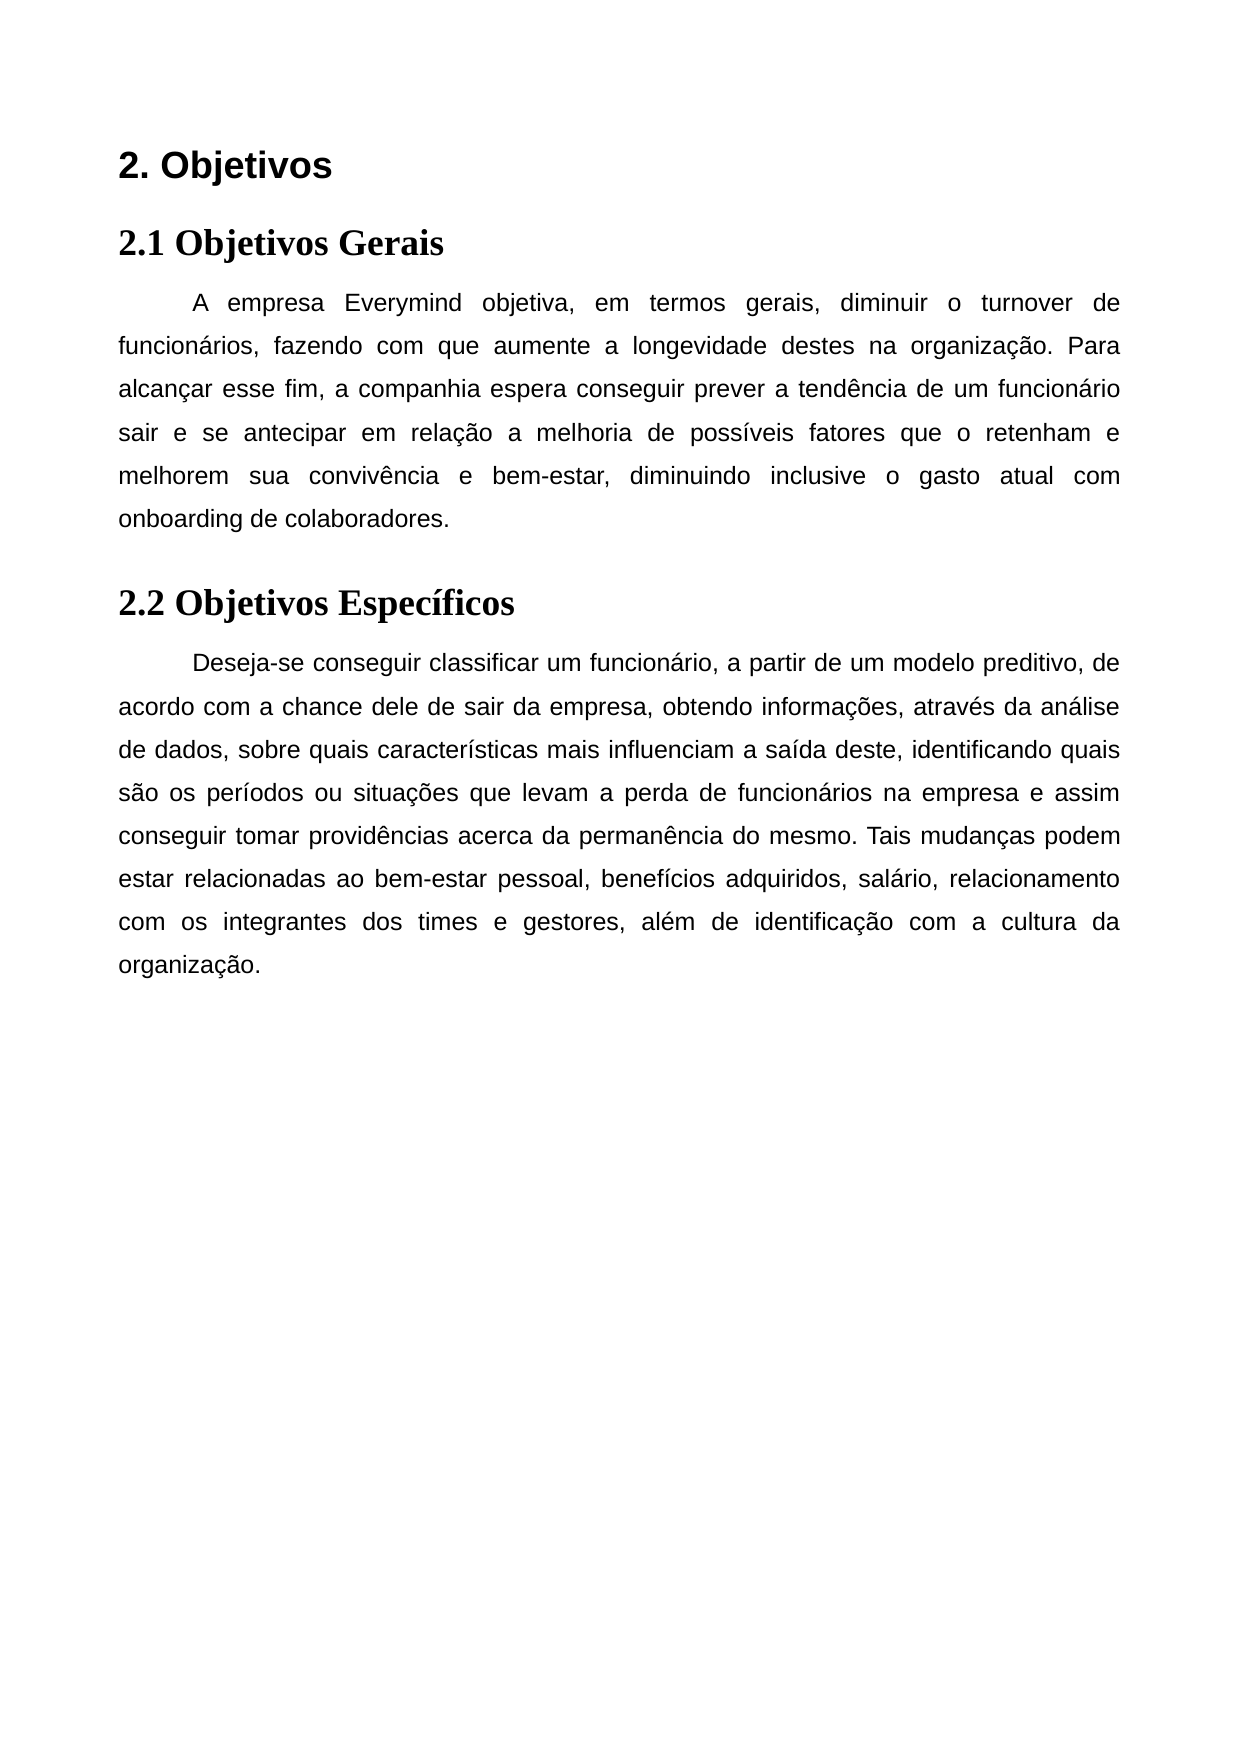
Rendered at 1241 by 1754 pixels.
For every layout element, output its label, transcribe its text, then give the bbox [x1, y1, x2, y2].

subtitle 2.2 Objetivos Específicos [118, 580, 1122, 623]
text A empresa Everymind objetiva, em termos gerais, diminuir o turnover de funcionários, fazendo com que aumente a longevidade destes na organização. Para alcançar esse fim, a companhia espera conseguir prever a tendência de um funcionário sair e se antecipar em relação a melhoria de possíveis fatores que o retenham e melhorem sua convivência e bem-estar, diminuindo inclusive o gasto atual com onboarding de colaboradores. [118, 288, 1122, 533]
subtitle 2. Objetivos [118, 143, 1122, 187]
text Deseja-se conseguir classificar um funcionário, a partir de um modelo preditivo, de acordo com a chance dele de sair da empresa, obtendo informações, através da análise de dados, sobre quais características mais influenciam a saída deste, identificando quais são os períodos ou situações que levam a perda de funcionários na empresa e assim conseguir tomar providências acerca da permanência do mesmo. Tais mudanças podem estar relacionadas ao bem-estar pessoal, benefícios adquiridos, salário, relacionamento com os integrantes dos times e gestores, além de identificação com a cultura da organização. [118, 648, 1122, 979]
subtitle 2.1 Objetivos Gerais [118, 220, 1122, 263]
